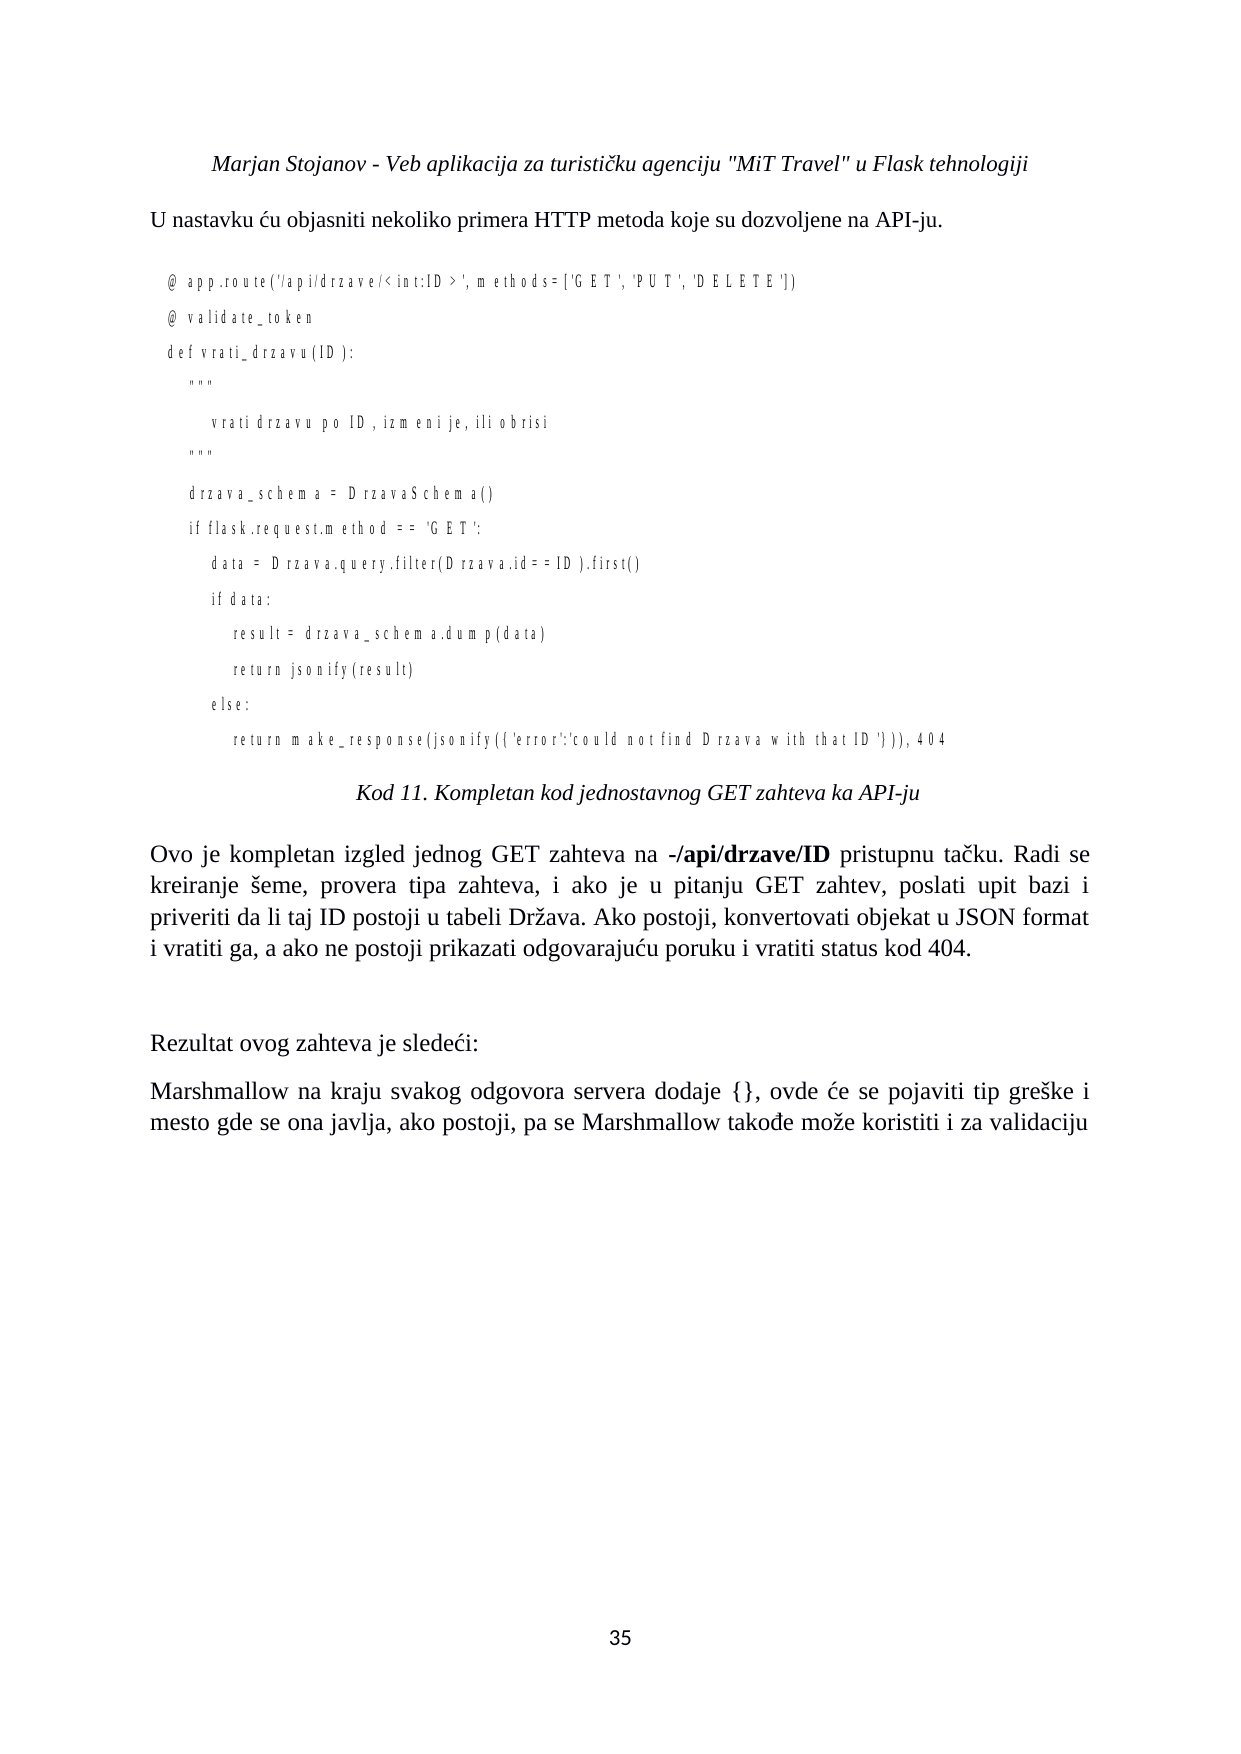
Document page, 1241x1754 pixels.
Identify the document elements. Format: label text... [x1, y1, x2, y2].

text Marshmallow na kraju svakog odgovora servera dodaje {}, ovde će se pojaviti tip greške i mesto gde se ona javlja, ako postoji, pa se Marshmallow takođe može koristiti i za validaciju [150, 1076, 1090, 1136]
text Ovo je kompletan izgled jednog GET zahteva na -/api/drzave/ID pristupnu tačku. Radi se kreiranje šeme, provera tipa zahteva, i ako je u pitanju GET zahtev, poslati upit bazi i priveriti da li taj ID postoji u tabeli Država. Ako postoji, konvertovati objekat u JSON format i vratiti ga, a ako ne postoji prikazati odgovarajuću poruku i vratiti status kod 404. [150, 839, 1090, 961]
text Kod 11. Kompletan kod jednostavnog GET zahteva ka API-ju [165, 271, 1111, 805]
text Rezultat ovog zahteva je sledeći: [150, 1028, 1090, 1057]
text U nastavku ću objasniti nekoliko primera HTTP metoda koje su dozvoljene na API-ju. [150, 206, 1090, 232]
